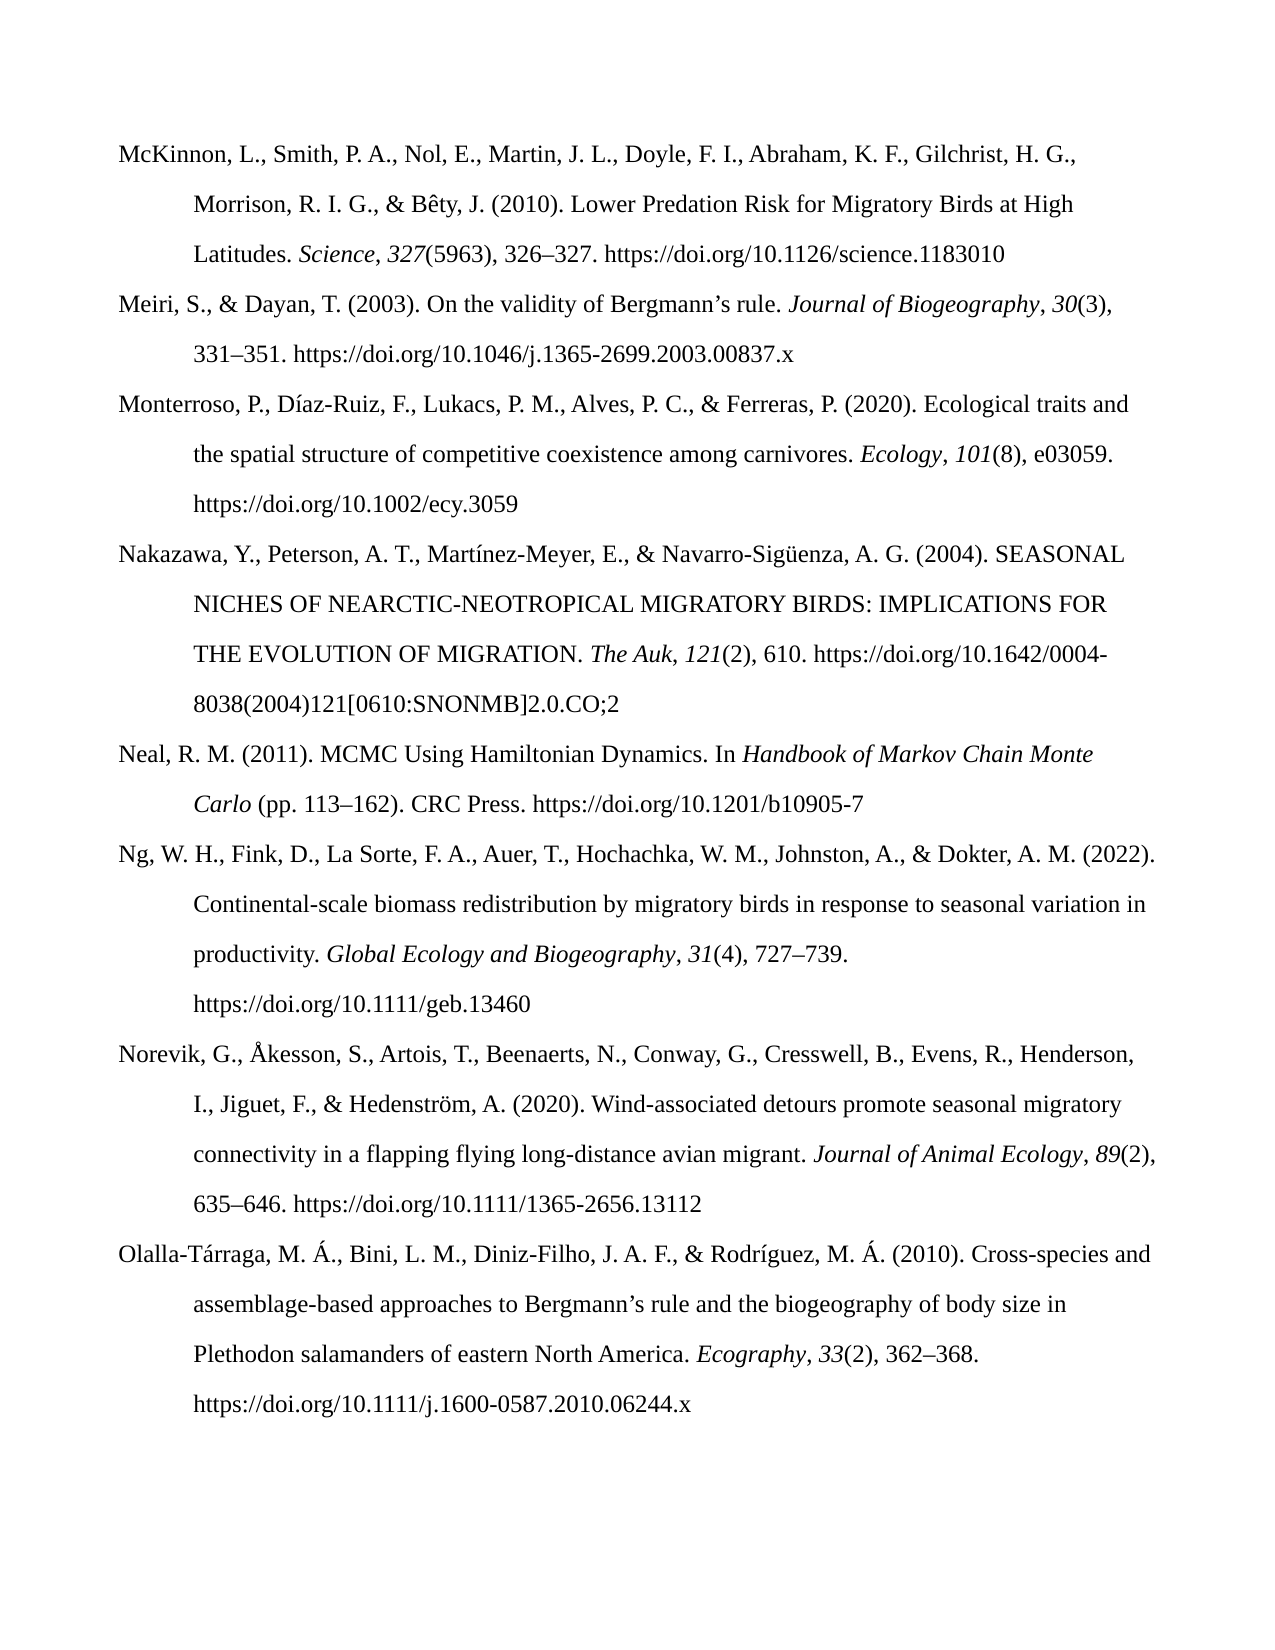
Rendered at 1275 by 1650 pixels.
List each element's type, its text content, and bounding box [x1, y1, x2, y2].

text Neal, R. M. (2011). MCMC Using Hamiltonian Dynamics. In Handbook of Markov Chain Monte Carlo (pp. 113–162). CRC Press. https://doi.org/10.1201/b10905-7 [118, 718, 1157, 818]
text McKinnon, L., Smith, P. A., Nol, E., Martin, J. L., Doyle, F. I., Abraham, K. F., Gilchrist, H. G., Morrison, R. I. G., & Bêty, J. (2010). Lower Predation Risk for Migratory Birds at High Latitudes. Science, 327(5963), 326–327. https://doi.org/10.1126/science.1183010 [118, 118, 1157, 268]
text Olalla-Tárraga, M. Á., Bini, L. M., Diniz-Filho, J. A. F., & Rodríguez, M. Á. (2010). Cross-species and assemblage-based approaches to Bergmann’s rule and the biogeography of body size in Plethodon salamanders of eastern North America. Ecography, 33(2), 362–368. https://doi.org/10.1111/j.1600-0587.2010.06244.x [118, 1218, 1157, 1418]
text Nakazawa, Y., Peterson, A. T., Martínez-Meyer, E., & Navarro-Sigüenza, A. G. (2004). SEASONAL NICHES OF NEARCTIC-NEOTROPICAL MIGRATORY BIRDS: IMPLICATIONS FOR THE EVOLUTION OF MIGRATION. The Auk, 121(2), 610. https://doi.org/10.1642/0004-8038(2004)121[0610:SNONMB]2.0.CO;2 [118, 518, 1157, 718]
text Meiri, S., & Dayan, T. (2003). On the validity of Bergmann’s rule. Journal of Biogeography, 30(3), 331–351. https://doi.org/10.1046/j.1365-2699.2003.00837.x [118, 268, 1157, 368]
text Monterroso, P., Díaz-Ruiz, F., Lukacs, P. M., Alves, P. C., & Ferreras, P. (2020). Ecological traits and the spatial structure of competitive coexistence among carnivores. Ecology, 101(8), e03059. https://doi.org/10.1002/ecy.3059 [118, 368, 1157, 518]
text Ng, W. H., Fink, D., La Sorte, F. A., Auer, T., Hochachka, W. M., Johnston, A., & Dokter, A. M. (2022). Continental‐scale biomass redistribution by migratory birds in response to seasonal variation in productivity. Global Ecology and Biogeography, 31(4), 727–739. https://doi.org/10.1111/geb.13460 [118, 818, 1157, 1018]
text Norevik, G., Åkesson, S., Artois, T., Beenaerts, N., Conway, G., Cresswell, B., Evens, R., Henderson, I., Jiguet, F., & Hedenström, A. (2020). Wind-associated detours promote seasonal migratory connectivity in a flapping flying long-distance avian migrant. Journal of Animal Ecology, 89(2), 635–646. https://doi.org/10.1111/1365-2656.13112 [118, 1018, 1157, 1218]
